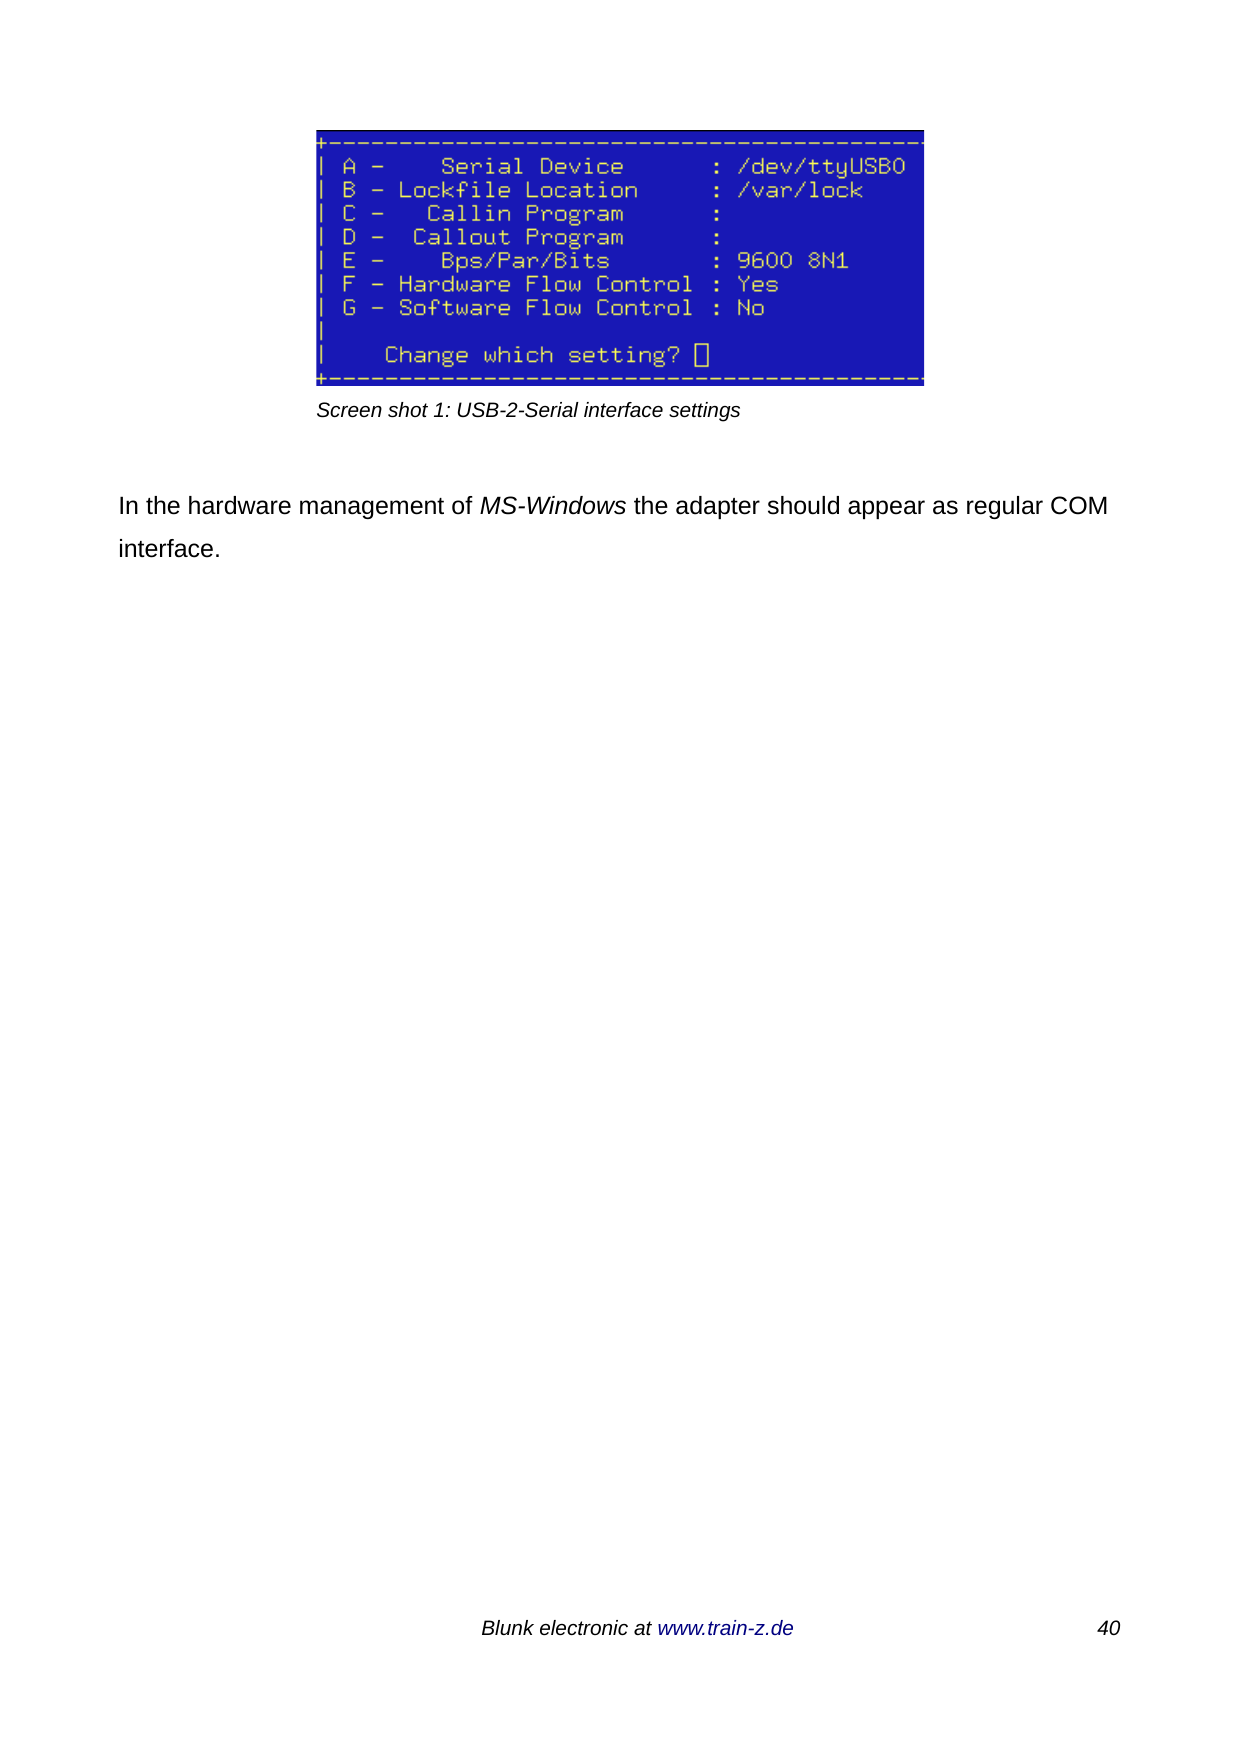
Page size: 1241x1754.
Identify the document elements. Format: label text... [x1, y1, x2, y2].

text In the hardware management of MS-Windows the adapter should appear as regular COM interface. [118, 491, 1122, 563]
picture [316, 130, 925, 386]
text Screen shot 1: USB-2-Serial interface settings [316, 386, 924, 421]
